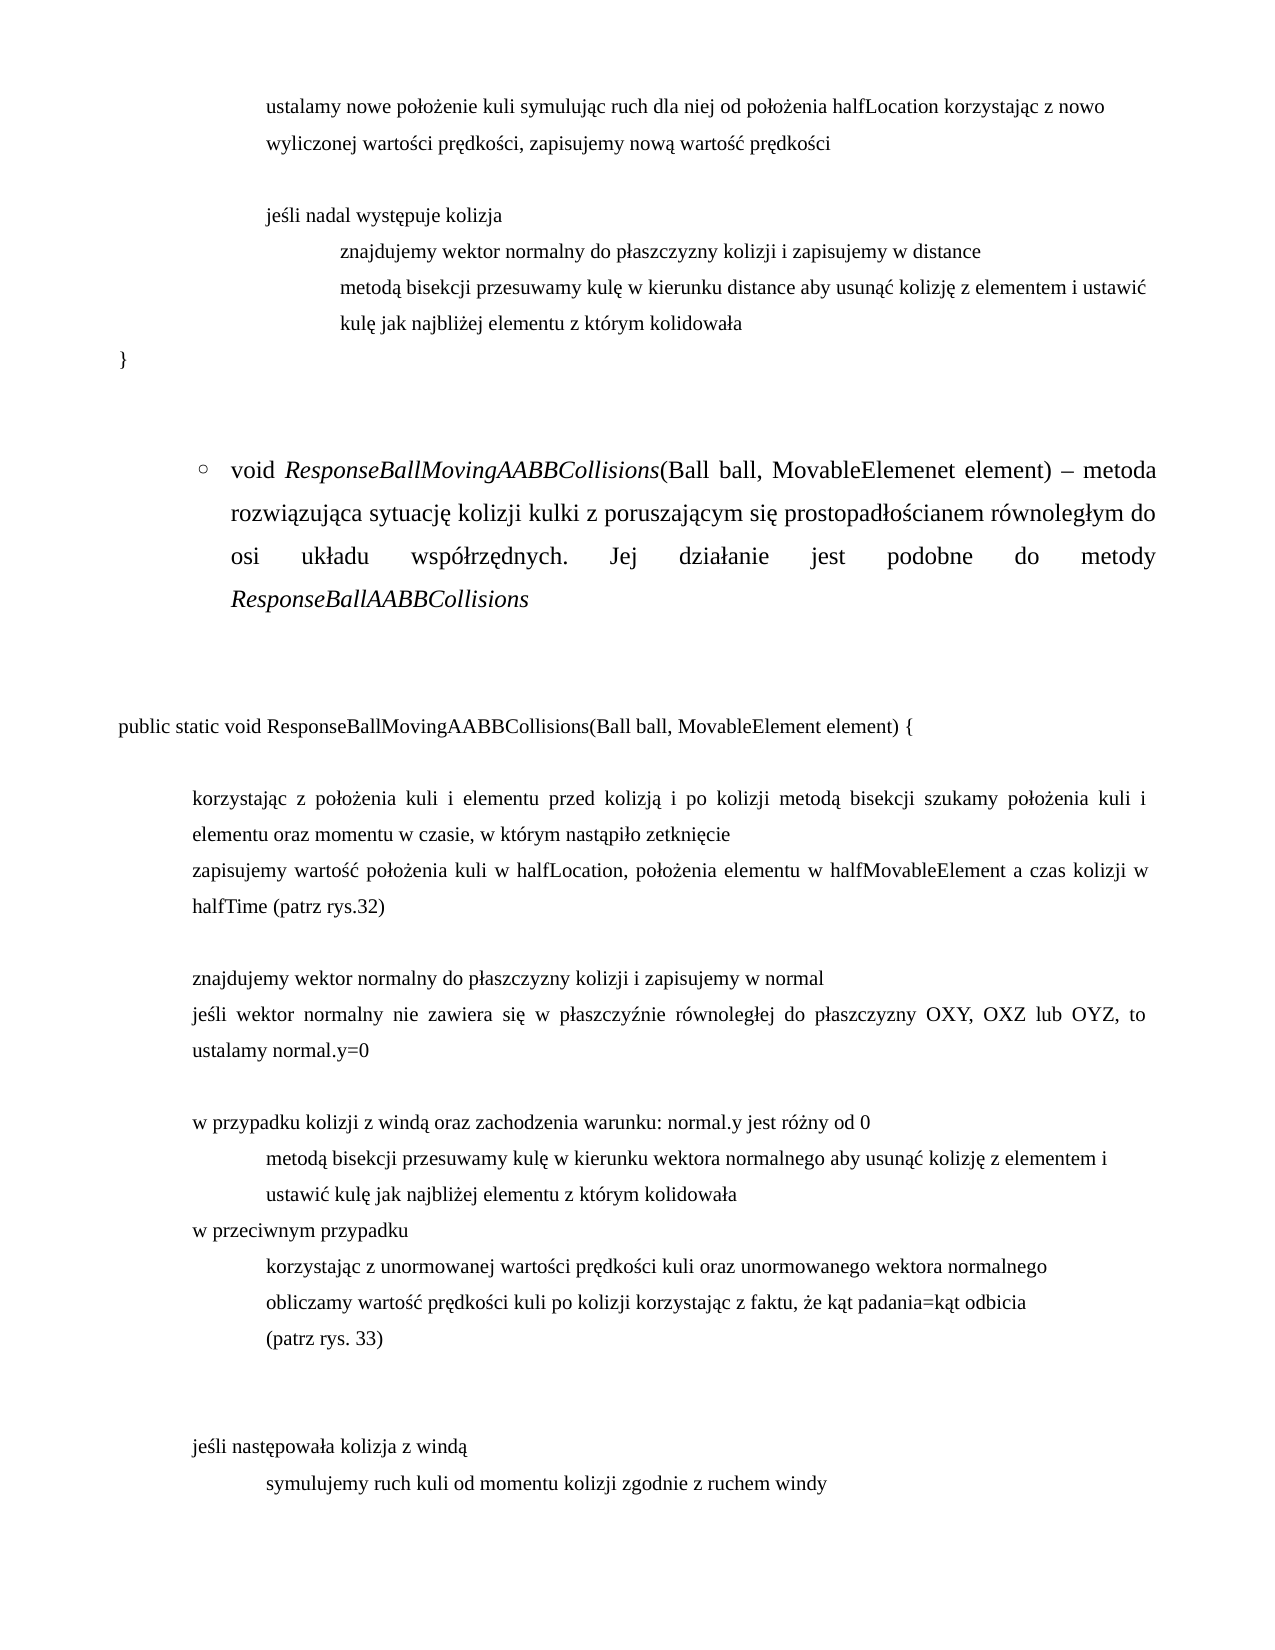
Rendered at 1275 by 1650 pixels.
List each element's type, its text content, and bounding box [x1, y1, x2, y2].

list void ResponseBallMovingAABBCollisions(Ball ball, MovableElemenet element) – metoda rozwiązująca sytuację kolizji kulki z poruszającym się prostopadłościanem równoległym do osi układu współrzędnych. Jej działanie jest podobne do metody ResponseBallAABBCollisions [193, 455, 1157, 613]
text jeśli nadal występuje kolizja [118, 203, 1157, 227]
text korzystając z unormowanej wartości prędkości kuli oraz unormowanego wektora normalnego obliczamy wartość prędkości kuli po kolizji korzystając z faktu, że kąt padania=kąt odbicia [118, 1254, 1157, 1314]
text metodą bisekcji przesuwamy kulę w kierunku wektora normalnego aby usunąć kolizję z elementem i ustawić kulę jak najbliżej elementu z którym kolidowała [118, 1146, 1157, 1206]
text symulujemy ruch kuli od momentu kolizji zgodnie z ruchem windy [118, 1471, 1157, 1494]
text metodą bisekcji przesuwamy kulę w kierunku distance aby usunąć kolizję z elementem i ustawić kulę jak najbliżej elementu z którym kolidowała [118, 275, 1157, 335]
text korzystając z położenia kuli i elementu przed kolizją i po kolizji metodą bisekcji szukamy położenia kuli i elementu oraz momentu w czasie, w którym nastąpiło zetknięcie [118, 786, 1157, 846]
text (patrz rys. 33) [118, 1326, 1157, 1350]
text w przeciwnym przypadku [118, 1218, 1157, 1242]
text w przypadku kolizji z windą oraz zachodzenia warunku: normal.y jest różny od 0 [118, 1110, 1157, 1134]
text ustalamy nowe położenie kuli symulując ruch dla niej od położenia halfLocation korzystając z nowo wyliczonej wartości prędkości, zapisujemy nową wartość prędkości [118, 94, 1157, 154]
text zapisujemy wartość położenia kuli w halfLocation, położenia elementu w halfMovableElement a czas kolizji w halfTime (patrz rys.32) [118, 858, 1157, 918]
text public static void ResponseBallMovingAABBCollisions(Ball ball, MovableElement element) { [118, 714, 1157, 738]
text jeśli wektor normalny nie zawiera się w płaszczyźnie równoległej do płaszczyzny OXY, OXZ lub OYZ, to ustalamy normal.y=0 [118, 1002, 1157, 1062]
text znajdujemy wektor normalny do płaszczyzny kolizji i zapisujemy w distance [118, 239, 1157, 263]
text jeśli następowała kolizja z windą [118, 1434, 1157, 1458]
text } [118, 347, 1157, 371]
text znajdujemy wektor normalny do płaszczyzny kolizji i zapisujemy w normal [118, 966, 1157, 990]
